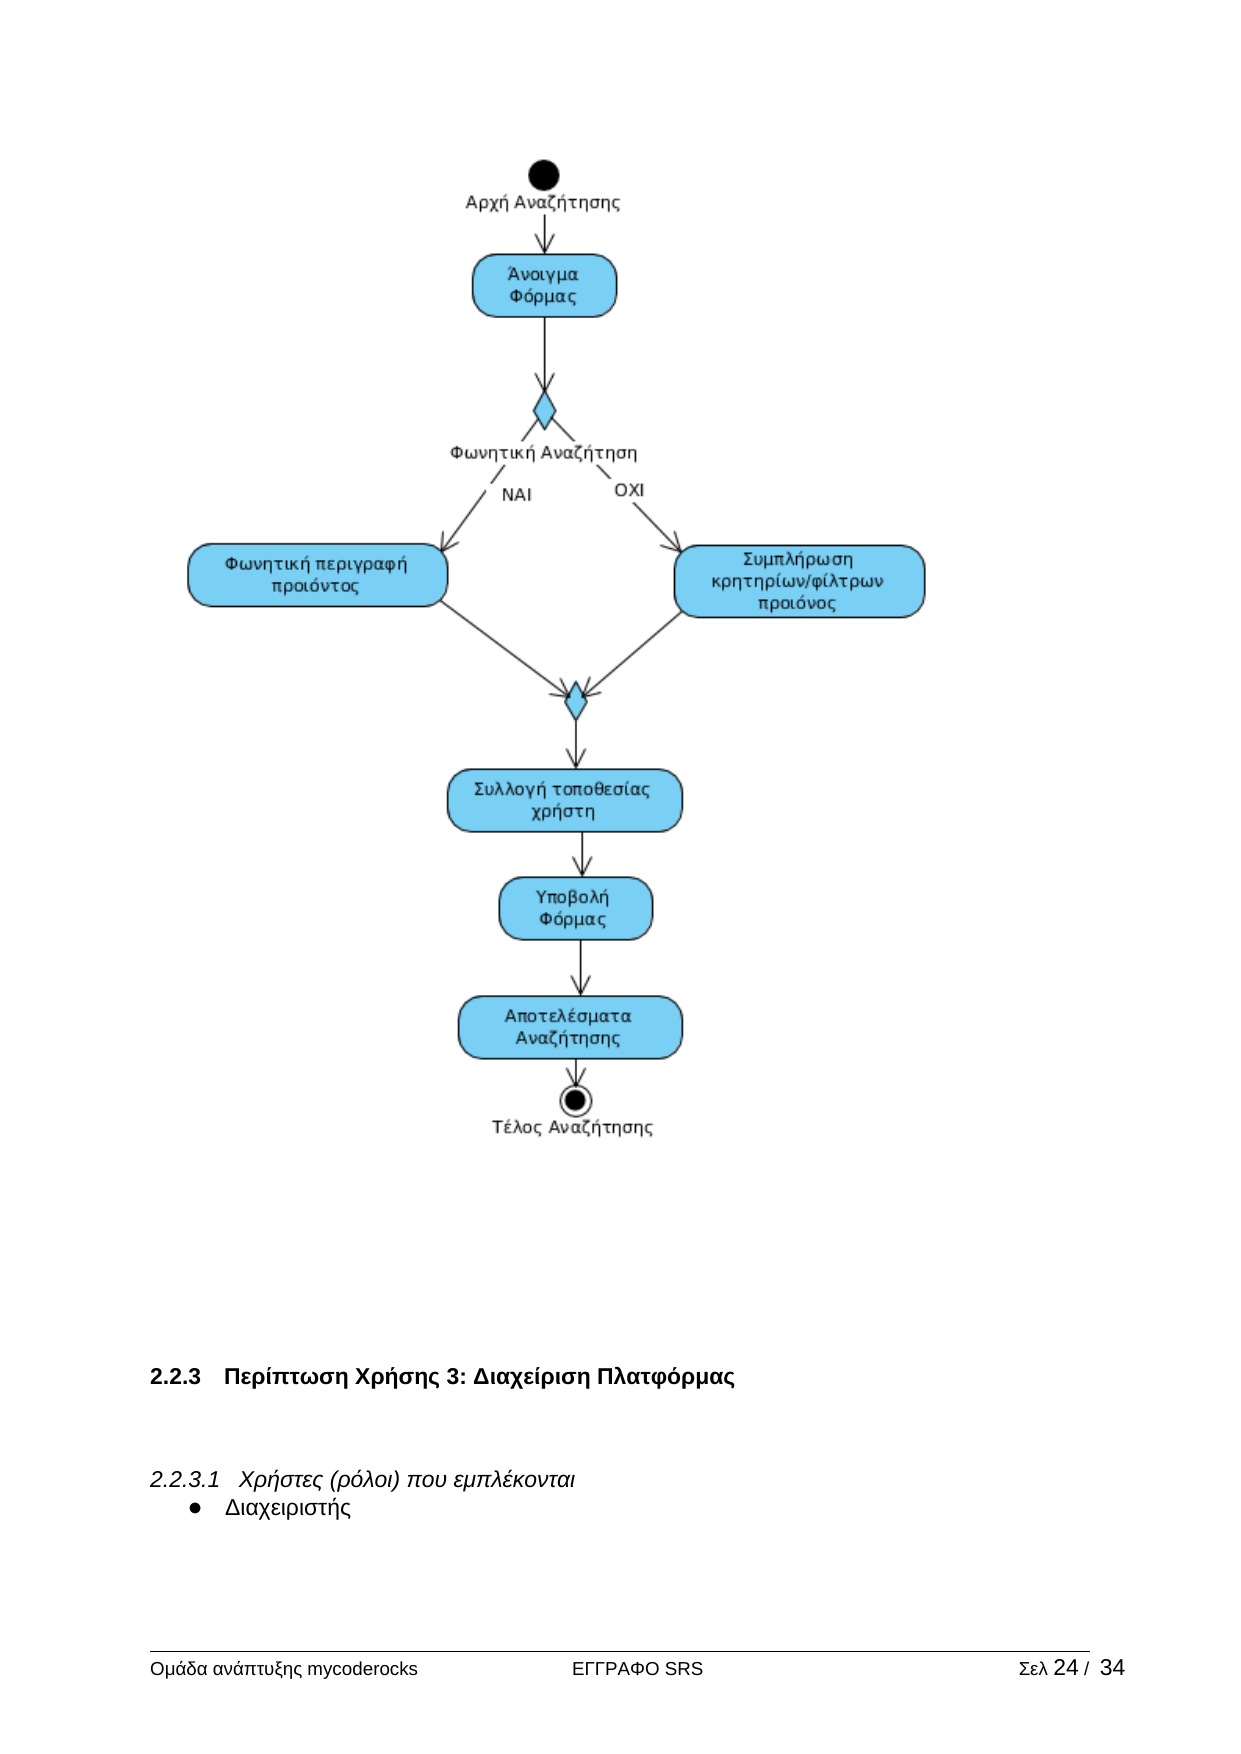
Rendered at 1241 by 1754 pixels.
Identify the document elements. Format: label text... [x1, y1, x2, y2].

subtitle 2.2.3.1 Χρήστες (ρόλοι) που εμπλέκονται [150, 1466, 1090, 1492]
list Διαχειριστής [187, 1492, 1090, 1521]
subtitle 2.2.3 Περίπτωση Χρήσης 3: Διαχείριση Πλατφόρμας [150, 1363, 1090, 1390]
picture [150, 150, 954, 1221]
